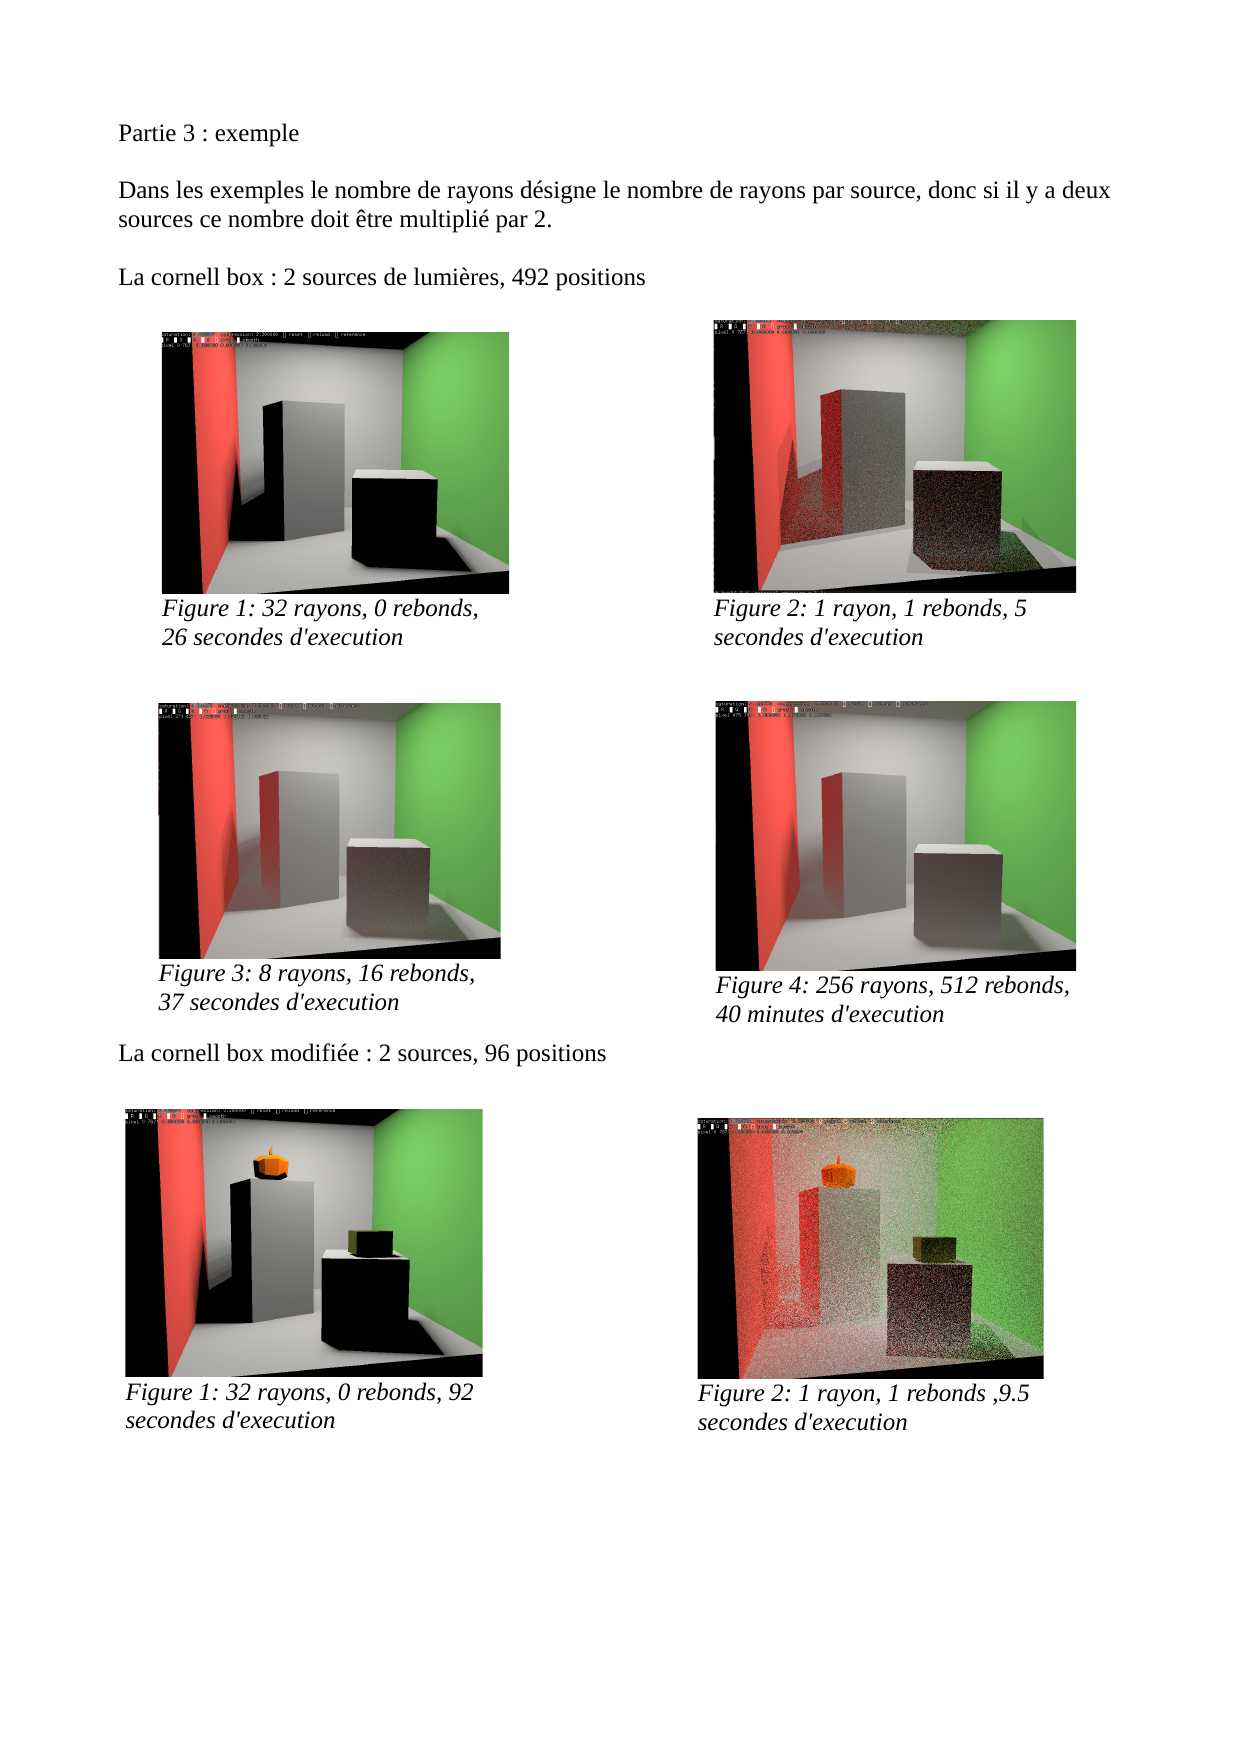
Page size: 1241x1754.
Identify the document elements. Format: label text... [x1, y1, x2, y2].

text Figure 2: 1 rayon, 1 rebonds, 5 secondes d'execution [713, 593, 1076, 650]
text La cornell box modifiée : 2 sources, 96 positions [118, 1038, 1122, 1067]
picture [697, 1118, 1044, 1379]
picture [125, 1109, 483, 1377]
picture [161, 332, 510, 594]
text Figure 1: 32 rayons, 0 rebonds, 92 secondes d'execution [125, 1377, 483, 1434]
text Figure 1: 32 rayons, 0 rebonds, 26 secondes d'execution [162, 594, 509, 651]
picture [713, 320, 1077, 593]
text Figure 2: 1 rayon, 1 rebonds ,9.5 secondes d'execution [698, 1379, 1044, 1436]
text La cornell box : 2 sources de lumières, 492 positions [118, 262, 1122, 291]
picture [715, 701, 1077, 971]
text Figure 4: 256 rayons, 512 rebonds, 40 minutes d'execution [716, 971, 1076, 1028]
text Dans les exemples le nombre de rayons désigne le nombre de rayons par source, donc si il y a deux sources ce nombre doit être multiplié par 2. [118, 176, 1122, 233]
text Partie 3 : exemple [118, 118, 1122, 147]
picture [158, 703, 501, 959]
text Figure 3: 8 rayons, 16 rebonds, 37 secondes d'execution [158, 959, 501, 1016]
